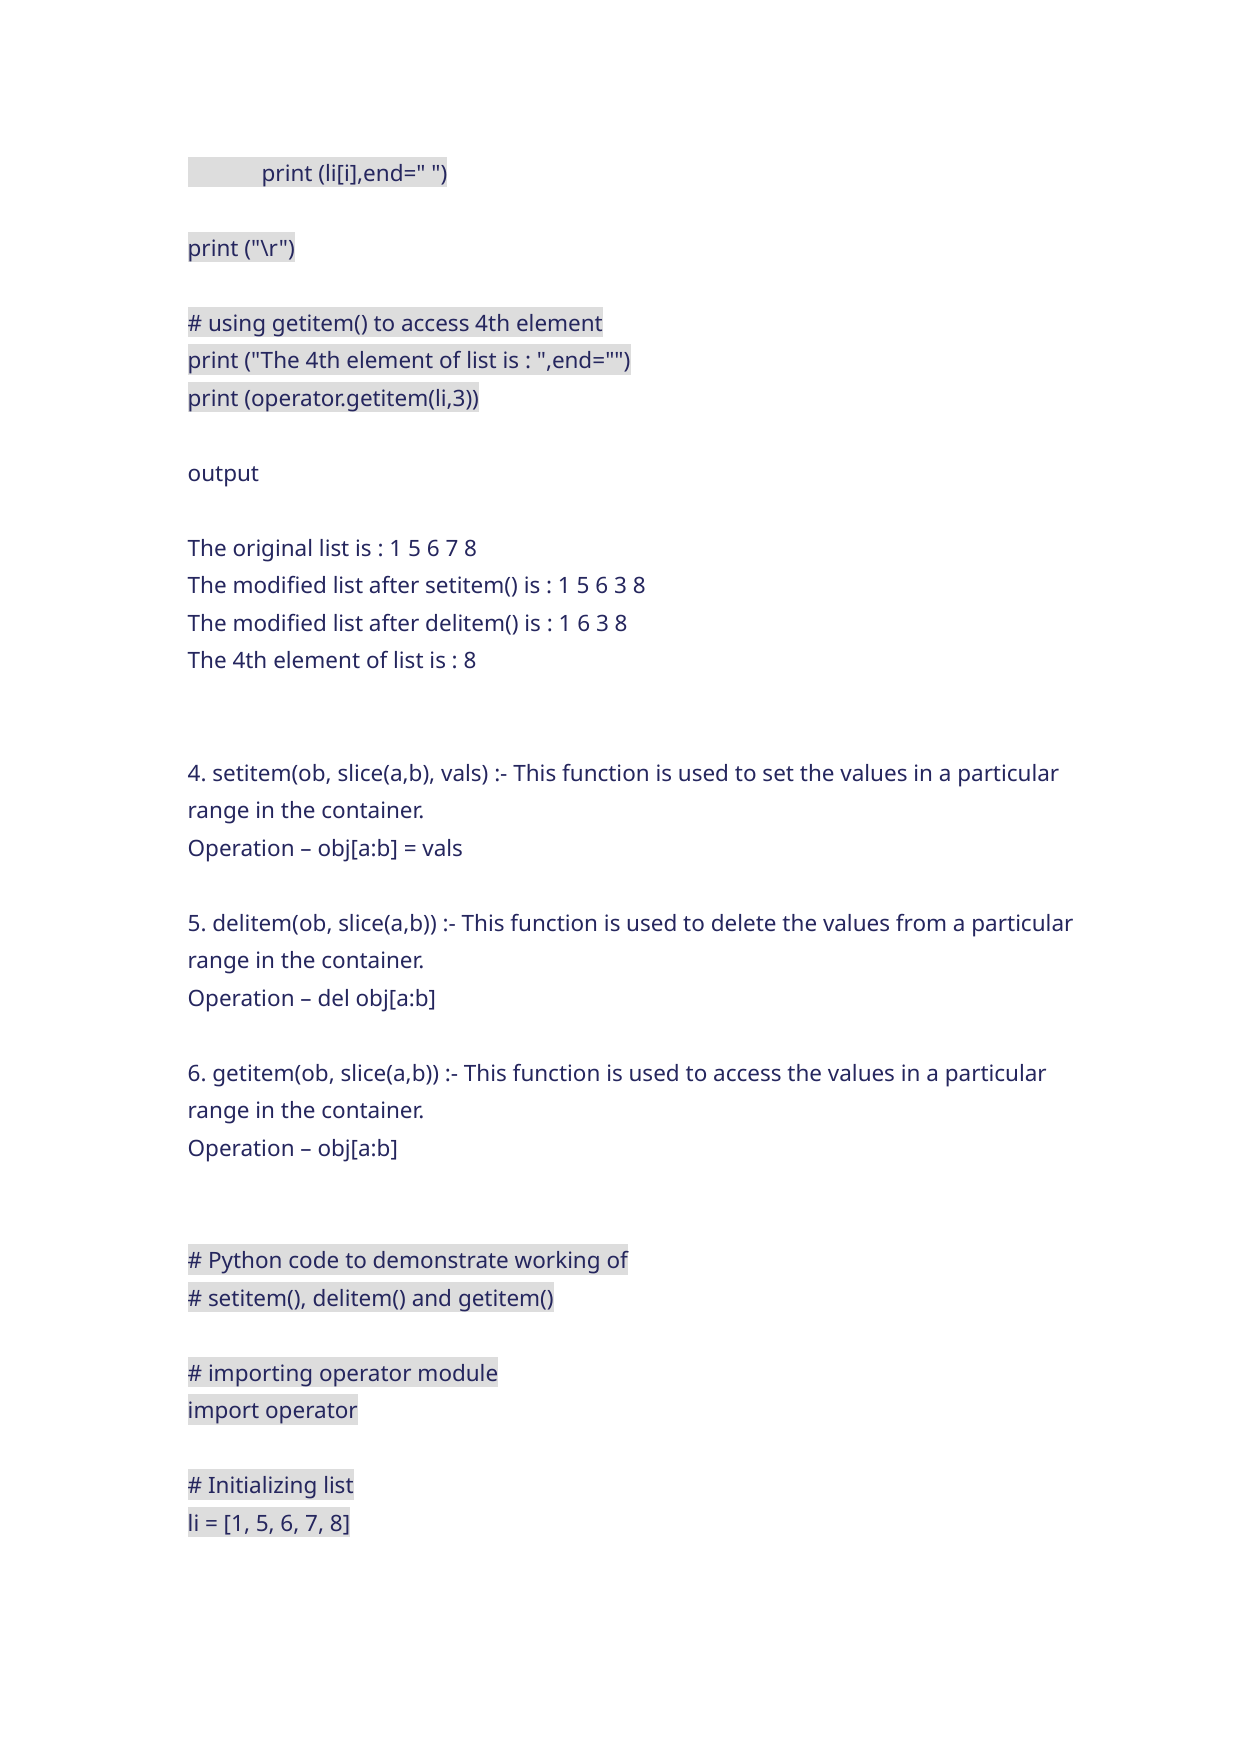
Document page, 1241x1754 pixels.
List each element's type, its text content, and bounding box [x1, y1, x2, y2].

text # Initializing list [187, 1462, 1090, 1500]
text import operator [187, 1387, 1090, 1425]
text # importing operator module [187, 1350, 1090, 1387]
text # using getitem() to access 4th element [187, 300, 1090, 337]
text li = [1, 5, 6, 7, 8] [187, 1500, 1090, 1537]
text The modified list after delitem() is : 1 6 3 8 [187, 600, 1090, 637]
text 4. setitem(ob, slice(a,b), vals) :- This function is used to set the values in a particular range in the container. [187, 750, 1090, 825]
text The original list is : 1 5 6 7 8 [187, 525, 1090, 562]
text Operation – del obj[a:b] [187, 975, 1090, 1012]
text output [187, 450, 1090, 487]
text # Python code to demonstrate working of [187, 1237, 1090, 1275]
text print ("The 4th element of list is : ",end="") [187, 337, 1090, 375]
text # setitem(), delitem() and getitem() [187, 1275, 1090, 1312]
text print (li[i],end=" ") [187, 150, 1090, 187]
text The modified list after setitem() is : 1 5 6 3 8 [187, 562, 1090, 600]
text 5. delitem(ob, slice(a,b)) :- This function is used to delete the values from a particular range in the container. [187, 900, 1090, 975]
text print (operator.getitem(li,3)) [187, 375, 1090, 412]
text Operation – obj[a:b] = vals [187, 825, 1090, 862]
text 6. getitem(ob, slice(a,b)) :- This function is used to access the values in a particular range in the container. [187, 1050, 1090, 1125]
text print ("\r") [187, 225, 1090, 262]
text Operation – obj[a:b] [187, 1125, 1090, 1162]
text The 4th element of list is : 8 [187, 637, 1090, 675]
